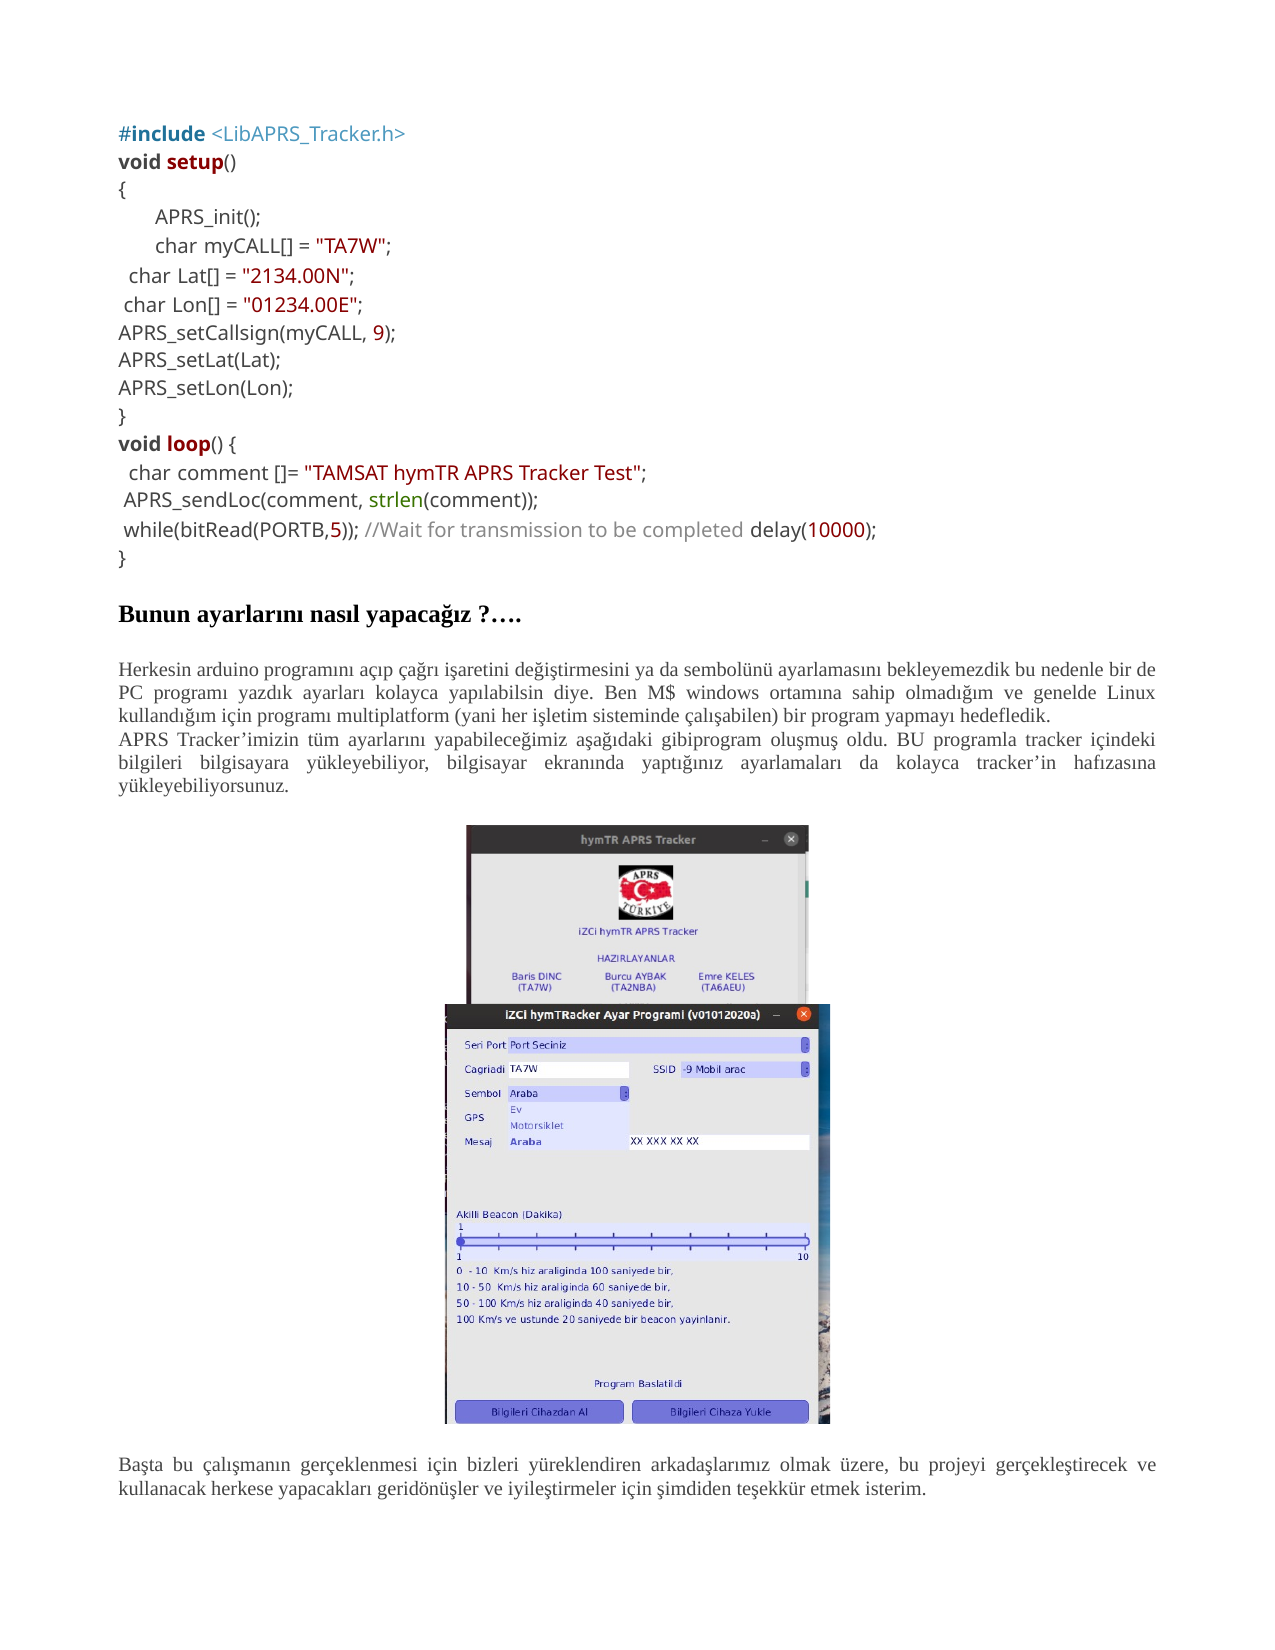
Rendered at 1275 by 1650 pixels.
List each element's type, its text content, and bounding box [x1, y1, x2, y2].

text Herkesin arduino programını açıp çağrı işaretini değiştirmesini ya da sembolünü ayarlamasını bekleyemezdik bu nedenle bir de PC programı yazdık ayarları kolayca yapılabilsin diye. Ben M$ windows ortamına sahip olmadığım ve genelde Linux kullandığım için programı multiplatform (yani her işletim sisteminde çalışabilen) bir program yapmayı hedefledik. [118, 657, 1157, 727]
text APRS_setLon(Lon); [118, 374, 1157, 401]
text APRS Tracker’imizin tüm ayarlarını yapabileceğimiz aşağıdaki gibiprogram oluşmuş oldu. BU programla tracker içindeki bilgileri bilgisayara yükleyebiliyor, bilgisayar ekranında yaptığınız ayarlamaları da kolayca tracker’in hafızasına yükleyebiliyorsunuz. [118, 727, 1157, 797]
text char Lon[] = "01234.00E"; [118, 289, 1157, 318]
text } [118, 543, 1157, 571]
text char myCALL[] = "TA7W"; [118, 231, 1157, 260]
text APRS_init(); [118, 203, 1157, 231]
text APRS_setCallsign(myCALL, 9); [118, 318, 1157, 346]
text APRS_setLat(Lat); [118, 346, 1157, 374]
text } [118, 401, 1157, 429]
text void loop() { [118, 429, 1157, 457]
text char comment []= "TAMSAT hymTR APRS Tracker Test"; [118, 457, 1157, 486]
text while(bitRead(PORTB,5)); //Wait for transmission to be completed delay(10000); [118, 514, 1157, 543]
text { [118, 175, 1157, 203]
text char Lat[] = "2134.00N"; [118, 260, 1157, 289]
text Başta bu çalışmanın gerçeklenmesi için bizleri yüreklendiren arkadaşlarımız olmak üzere, bu projeyi gerçekleştirecek ve kullanacak herkese yapacakları geridönüşler ve iyileştirmeler için şimdiden teşekkür etmek isterim. [118, 1453, 1157, 1499]
text void setup() [118, 147, 1157, 175]
picture [444, 825, 831, 1424]
text #include <LibAPRS_Tracker.h> [118, 118, 1157, 147]
text Bunun ayarlarını nasıl yapacağız ?…. [118, 599, 1157, 628]
text APRS_sendLoc(comment, strlen(comment)); [118, 486, 1157, 514]
